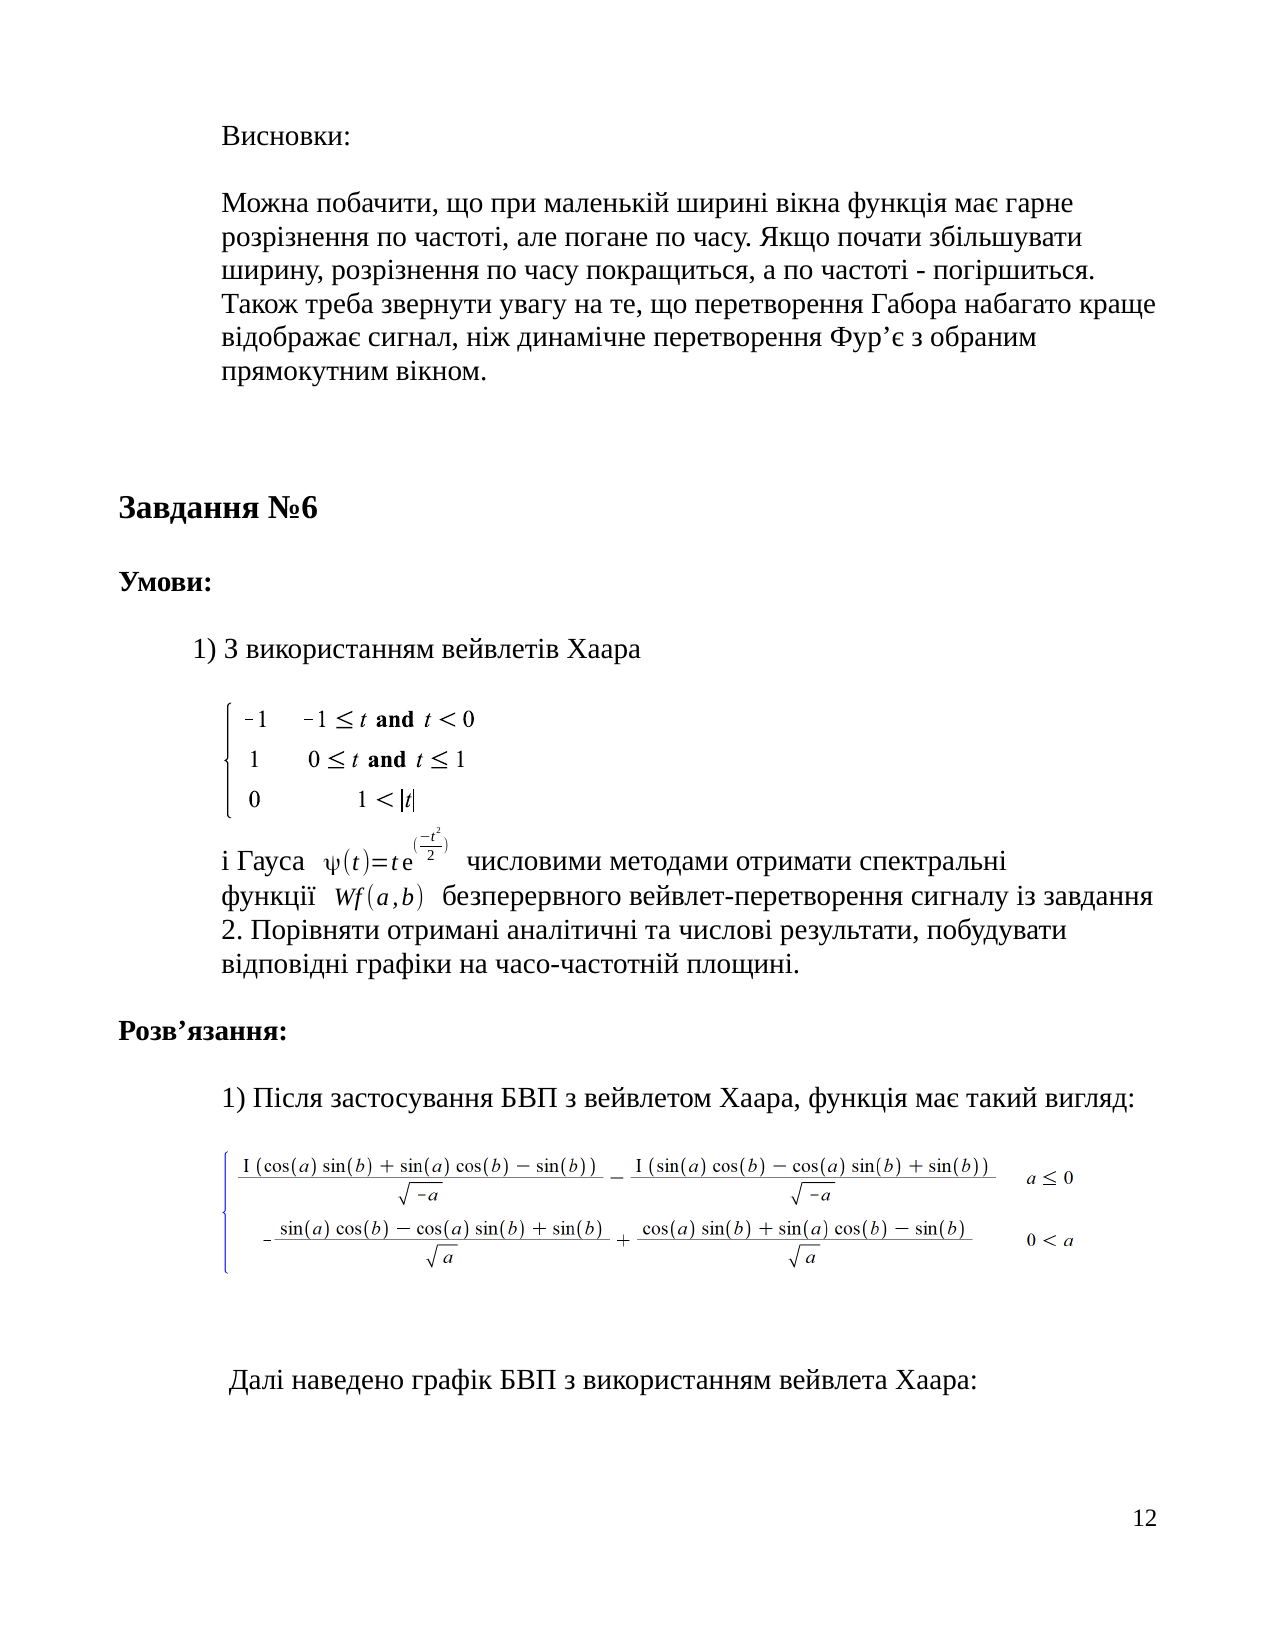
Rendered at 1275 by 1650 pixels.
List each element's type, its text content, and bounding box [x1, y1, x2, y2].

text Можна побачити, що при маленькій ширині вікна функція має гарне розрізнення по частоті, але погане по часу. Якщо почати збільшувати ширину, розрізнення по часу покращиться, а по частоті - погіршиться. Також треба звернути увагу на те, що перетворення Габора набагато краще відображає сигнал, ніж динамічне перетворення Фур’є з обраним прямокутним вікном. [118, 185, 1157, 386]
text Умови: [118, 564, 1157, 597]
text Розв’язання: [118, 1013, 1157, 1047]
text Завдання №6 [118, 487, 1157, 525]
text 1) З використанням вейвлетів Хаара [118, 631, 1157, 664]
text і Гаусачисловими методами отримати спектральні [118, 826, 1157, 878]
text функціїбезперервного вейвлет-перетворення сигналу із завдання 2. Порівняти отримані аналітичні та числові результати, побудувати відповідні графіки на часо-частотній площині. [118, 878, 1157, 979]
text Висновки: [118, 118, 1157, 152]
picture [217, 1147, 1081, 1295]
text 1) Після застосування БВП з вейвлетом Хаара, функція має такий вигляд: [118, 1080, 1157, 1114]
text Далі наведено графік БВП з використанням вейвлета Хаара: [118, 1362, 1157, 1396]
